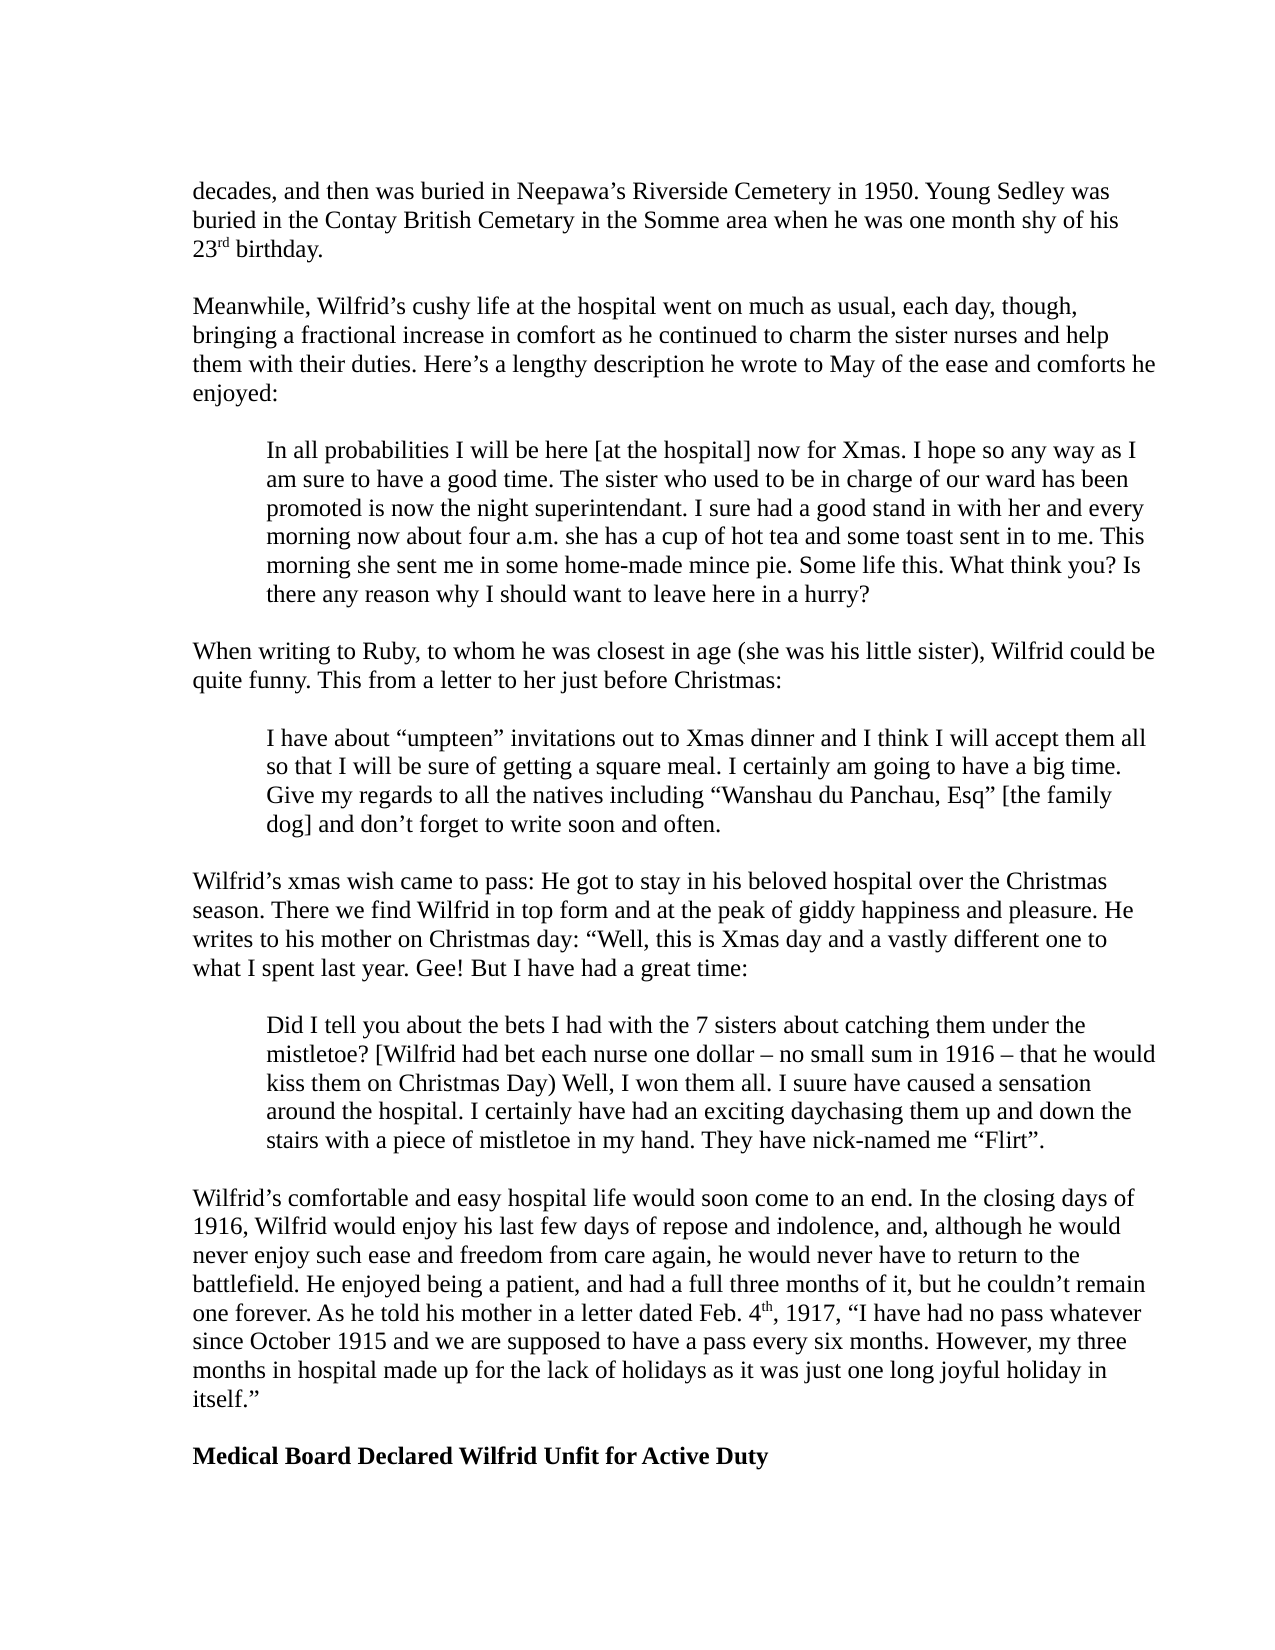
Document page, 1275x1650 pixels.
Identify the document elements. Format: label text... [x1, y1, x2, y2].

text Wilfrid’s xmas wish came to pass: He got to stay in his beloved hospital over the Christmas season. There we find Wilfrid in top form and at the peak of giddy happiness and pleasure. He writes to his mother on Christmas day: “Well, this is Xmas day and a vastly different one to what I spent last year. Gee! But I have had a great time: [192, 866, 1158, 981]
text Did I tell you about the bets I had with the 7 sisters about catching them under the mistletoe? [Wilfrid had bet each nurse one dollar – no small sum in 1916 – that he would kiss them on Christmas Day) Well, I won them all. I suure have caused a sensation around the hospital. I certainly have had an exciting daychasing them up and down the stairs with a piece of mistletoe in my hand. They have nick-named me “Flirt”. [266, 1010, 1158, 1154]
text decades, and then was buried in Neepawa’s Riverside Cemetery in 1950. Young Sedley was buried in the Contay British Cemetary in the Somme area when he was one month shy of his 23rd birthday. [192, 176, 1158, 263]
text Meanwhile, Wilfrid’s cushy life at the hospital went on much as usual, each day, though, bringing a fractional increase in comfort as he continued to charm the sister nurses and help them with their duties. Here’s a lengthy description he wrote to May of the ease and comforts he enjoyed: [192, 291, 1158, 406]
text I have about “umpteen” invitations out to Xmas dinner and I think I will accept them all so that I will be sure of getting a square meal. I certainly am going to have a big time. Give my regards to all the natives including “Wanshau du Panchau, Esq” [the family dog] and don’t forget to write soon and often. [266, 723, 1158, 838]
text When writing to Ruby, to whom he was closest in age (she was his little sister), Wilfrid could be quite funny. This from a letter to her just before Christmas: [192, 636, 1158, 694]
text In all probabilities I will be here [at the hospital] now for Xmas. I hope so any way as I am sure to have a good time. The sister who used to be in charge of our ward has been promoted is now the night superintendant. I sure had a good stand in with her and every morning now about four a.m. she has a cup of hot tea and some toast sent in to me. This morning she sent me in some home-made mince pie. Some life this. What think you? Is there any reason why I should want to leave here in a hurry? [266, 435, 1158, 608]
text Medical Board Declared Wilfrid Unfit for Active Duty [192, 1441, 1158, 1470]
text Wilfrid’s comfortable and easy hospital life would soon come to an end. In the closing days of 1916, Wilfrid would enjoy his last few days of repose and indolence, and, although he would never enjoy such ease and freedom from care again, he would never have to return to the battlefield. He enjoyed being a patient, and had a full three months of it, but he couldn’t remain one forever. As he told his mother in a letter dated Feb. 4th, 1917, “I have had no pass whatever since October 1915 and we are supposed to have a pass every six months. However, my three months in hospital made up for the lack of holidays as it was just one long joyful holiday in itself.” [192, 1183, 1158, 1413]
